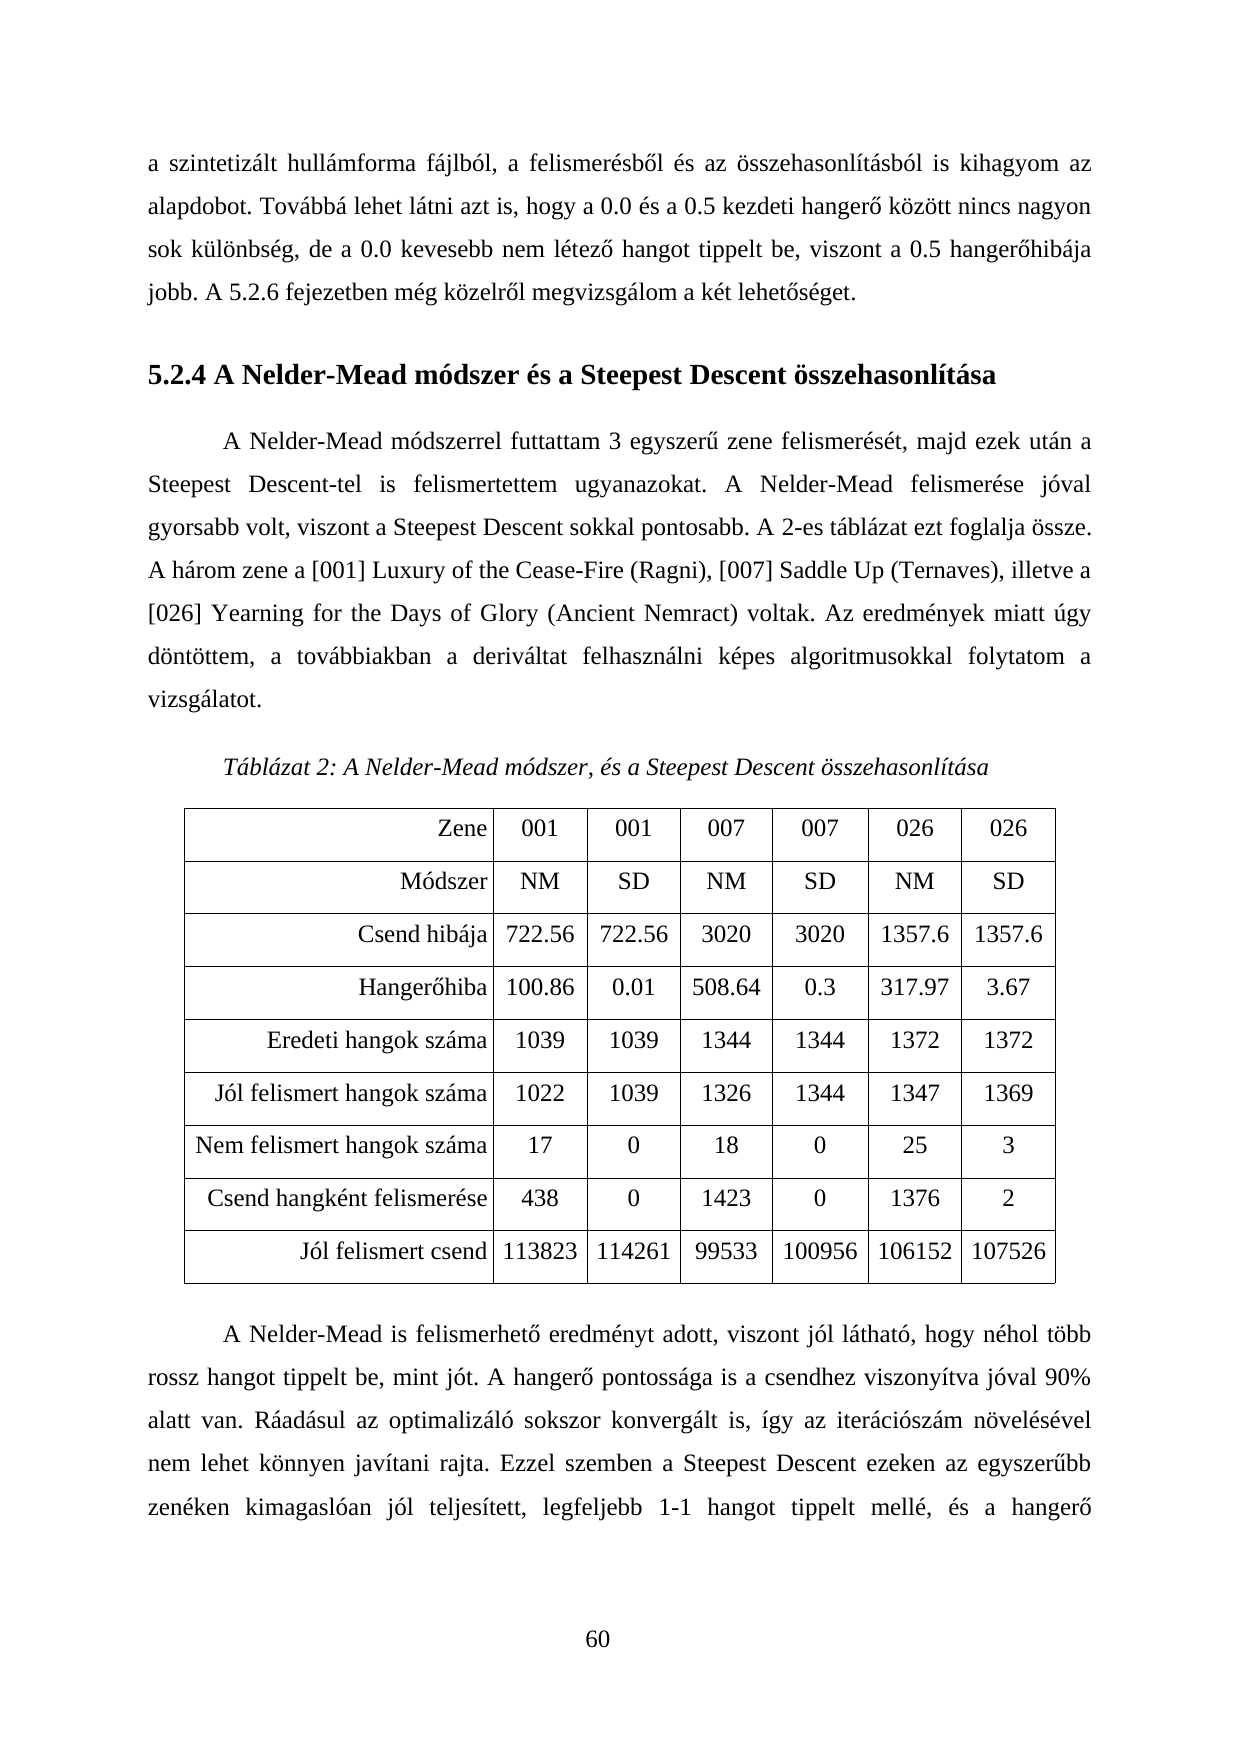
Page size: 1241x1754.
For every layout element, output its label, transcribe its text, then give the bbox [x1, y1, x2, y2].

table_cell 107526 [962, 1231, 1055, 1283]
table_cell 0 [588, 1179, 680, 1230]
table_cell 3020 [681, 914, 772, 966]
text A Nelder-Mead módszerrel futtattam 3 egyszerű zene felismerését, majd ezek után a Steepest Descent-tel is felismertettem ugyanazokat. A Nelder-Mead felismerése jóval gyorsabb volt, viszont a Steepest Descent sokkal pontosabb. A 2-es táblázat ezt foglalja össze. A három zene a [001] Luxury of the Cease-Fire (Ragni), [007] Saddle Up (Ternaves), illetve a [026] Yearning for the Days of Glory (Ancient Nemract) voltak. Az eredmények miatt úgy döntöttem, a továbbiakban a deriváltat felhasználni képes algoritmusokkal folytatom a vizsgálatot. [148, 426, 1092, 713]
table_cell 2 [962, 1179, 1055, 1230]
text a szintetizált hullámforma fájlból, a felismerésből és az összehasonlításból is kihagyom az alapdobot. Továbbá lehet látni azt is, hogy a 0.0 és a 0.5 kezdeti hangerő között nincs nagyon sok különbség, de a 0.0 kevesebb nem létező hangot tippelt be, viszont a 0.5 hangerőhibája jobb. A 5.2.6 fejezetben még közelről megvizsgálom a két lehetőséget. [148, 148, 1092, 306]
table_cell 1039 [588, 1073, 680, 1124]
table_cell 1347 [869, 1073, 961, 1124]
table_cell 1357.6 [962, 914, 1055, 966]
table_header 001 [588, 809, 680, 861]
table_cell 0 [588, 1126, 680, 1177]
table_cell 106152 [869, 1231, 961, 1283]
table_cell 317.97 [869, 967, 961, 1019]
text Táblázat 2: A Nelder-Mead módszer, és a Steepest Descent összehasonlítása [148, 752, 1092, 781]
table_cell 3 [962, 1126, 1055, 1177]
table_cell NM [869, 862, 961, 913]
table_cell 0 [773, 1126, 868, 1177]
table_header Zene [185, 809, 493, 861]
table_cell 1372 [962, 1020, 1055, 1072]
table_cell Csend hangként felismerése [185, 1179, 493, 1230]
table_cell 722.56 [494, 914, 587, 966]
table_header 007 [773, 809, 868, 861]
table_cell 1372 [869, 1020, 961, 1072]
table_cell 113823 [494, 1231, 587, 1283]
table_cell 100956 [773, 1231, 868, 1283]
table_cell Nem felismert hangok száma [185, 1126, 493, 1177]
table_cell 722.56 [588, 914, 680, 966]
table_cell SD [773, 862, 868, 913]
table_cell 3020 [773, 914, 868, 966]
table_cell 0 [773, 1179, 868, 1230]
table_cell 25 [869, 1126, 961, 1177]
table_header 026 [962, 809, 1055, 861]
table_cell 1344 [773, 1073, 868, 1124]
table_cell 438 [494, 1179, 587, 1230]
table_cell SD [588, 862, 680, 913]
table_cell Hangerőhiba [185, 967, 493, 1019]
table_header 007 [681, 809, 772, 861]
table_cell Jól felismert csend [185, 1231, 493, 1283]
table_cell 1376 [869, 1179, 961, 1230]
table_cell 1039 [494, 1020, 587, 1072]
table_header 001 [494, 809, 587, 861]
table_cell 0.01 [588, 967, 680, 1019]
table_cell 1369 [962, 1073, 1055, 1124]
table_cell 1039 [588, 1020, 680, 1072]
table_cell 1423 [681, 1179, 772, 1230]
table_header 026 [869, 809, 961, 861]
text A Nelder-Mead is felismerhető eredményt adott, viszont jól látható, hogy néhol több rossz hangot tippelt be, mint jót. A hangerő pontossága is a csendhez viszonyítva jóval 90% alatt van. Ráadásul az optimalizáló sokszor konvergált is, így az iterációszám növelésével nem lehet könnyen javítani rajta. Ezzel szemben a Steepest Descent ezeken az egyszerűbb zenéken kimagaslóan jól teljesített, legfeljebb 1-1 hangot tippelt mellé, és a hangerő [148, 1319, 1092, 1520]
table_cell 1357.6 [869, 914, 961, 966]
table_cell NM [681, 862, 772, 913]
table_cell 100.86 [494, 967, 587, 1019]
table_cell 3.67 [962, 967, 1055, 1019]
table_cell 1326 [681, 1073, 772, 1124]
table_cell Jól felismert hangok száma [185, 1073, 493, 1124]
table_cell 508.64 [681, 967, 772, 1019]
table_cell Módszer [185, 862, 493, 913]
subtitle A Nelder-Mead módszer és a Steepest Descent összehasonlítása [148, 357, 1092, 391]
table_cell 99533 [681, 1231, 772, 1283]
table_cell 114261 [588, 1231, 680, 1283]
table_cell NM [494, 862, 587, 913]
table_cell 17 [494, 1126, 587, 1177]
table_cell 1022 [494, 1073, 587, 1124]
table_cell 1344 [681, 1020, 772, 1072]
table_cell 18 [681, 1126, 772, 1177]
table_cell SD [962, 862, 1055, 913]
table_cell 1344 [773, 1020, 868, 1072]
table_cell Eredeti hangok száma [185, 1020, 493, 1072]
table_cell 0.3 [773, 967, 868, 1019]
table_cell Csend hibája [185, 914, 493, 966]
